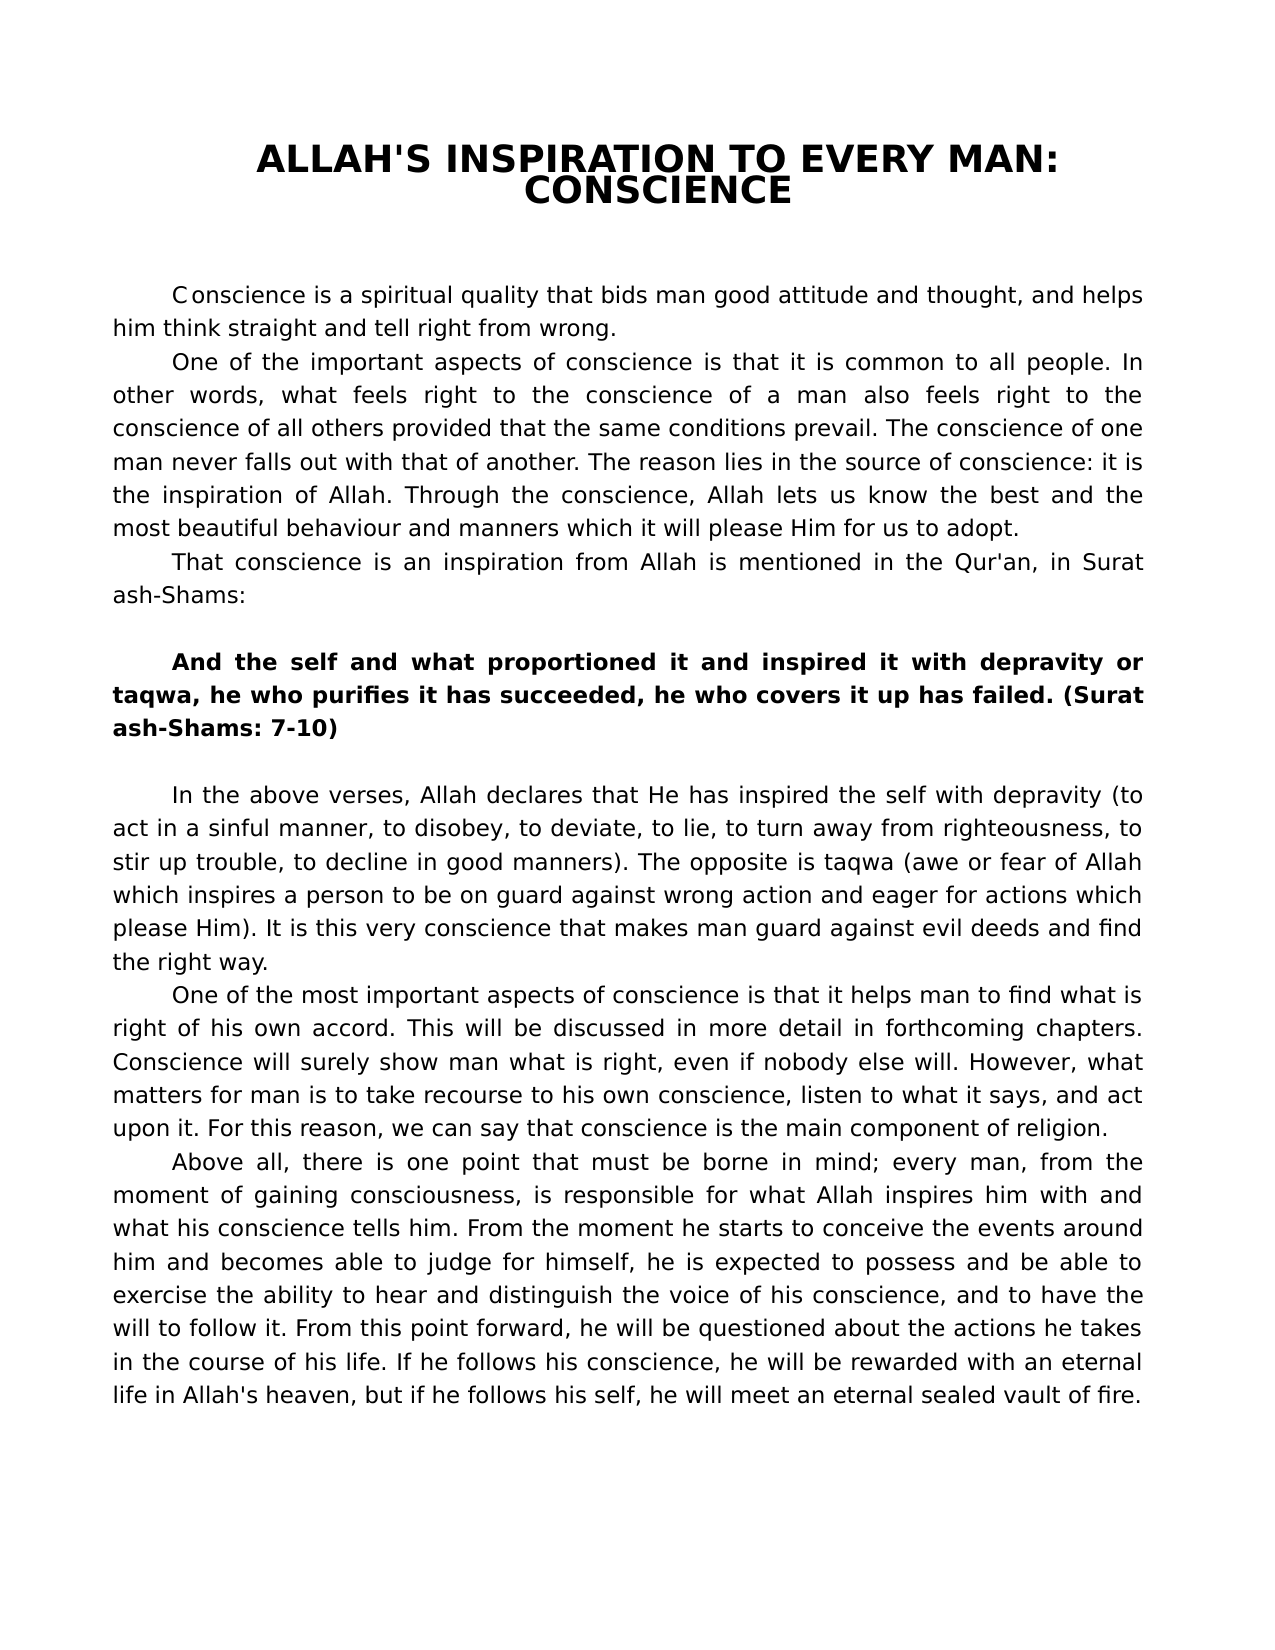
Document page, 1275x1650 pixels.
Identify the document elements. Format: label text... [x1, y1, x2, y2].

text That conscience is an inspiration from Allah is mentioned in the Qur'an, in Surat ash-Shams: [112, 543, 1145, 610]
text Above all, there is one point that must be borne in mind; every man, from the moment of gaining consciousness, is responsible for what Allah inspires him with and what his conscience tells him. From the moment he starts to conceive the events around him and becomes able to judge for himself, he is expected to possess and be able to exercise the ability to hear and distinguish the voice of his conscience, and to have the will to follow it. From this point forward, he will be questioned about the actions he takes in the course of his life. If he follows his conscience, he will be rewarded with an eternal life in Allah's heaven, but if he follows his self, he will meet an eternal sealed vault of fire. [112, 1143, 1145, 1410]
text One of the important aspects of conscience is that it is common to all people. In other words, what feels right to the conscience of a man also feels right to the conscience of all others provided that the same conditions prevail. The conscience of one man never falls out with that of another. The reason lies in the source of conscience: it is the inspiration of Allah. Through the conscience, Allah lets us know the best and the most beautiful behaviour and manners which it will please Him for us to adopt. [112, 343, 1145, 543]
text ALLAH'S INSPIRATION TO EVERY MAN: CONSCIENCE [172, 148, 1145, 210]
text In the above verses, Allah declares that He has inspired the self with depravity (to act in a sinful manner, to disobey, to deviate, to lie, to turn away from righteousness, to stir up trouble, to decline in good manners). The opposite is taqwa (awe or fear of Allah which inspires a person to be on guard against wrong action and eager for actions which please Him). It is this very conscience that makes man guard against evil deeds and find the right way. [112, 777, 1145, 977]
text One of the most important aspects of conscience is that it helps man to find what is right of his own accord. This will be discussed in more detail in forthcoming chapters. Conscience will surely show man what is right, even if nobody else will. However, what matters for man is to take recourse to his own conscience, listen to what it says, and act upon it. For this reason, we can say that conscience is the main component of religion. [112, 977, 1145, 1143]
text And the self and what proportioned it and inspired it with depravity or taqwa, he who purifies it has succeeded, he who covers it up has failed. (Surat ash-Shams: 7-10) [112, 643, 1145, 743]
text Conscience is a spiritual quality that bids man good attitude and thought, and helps him think straight and tell right from wrong. [112, 277, 1145, 343]
